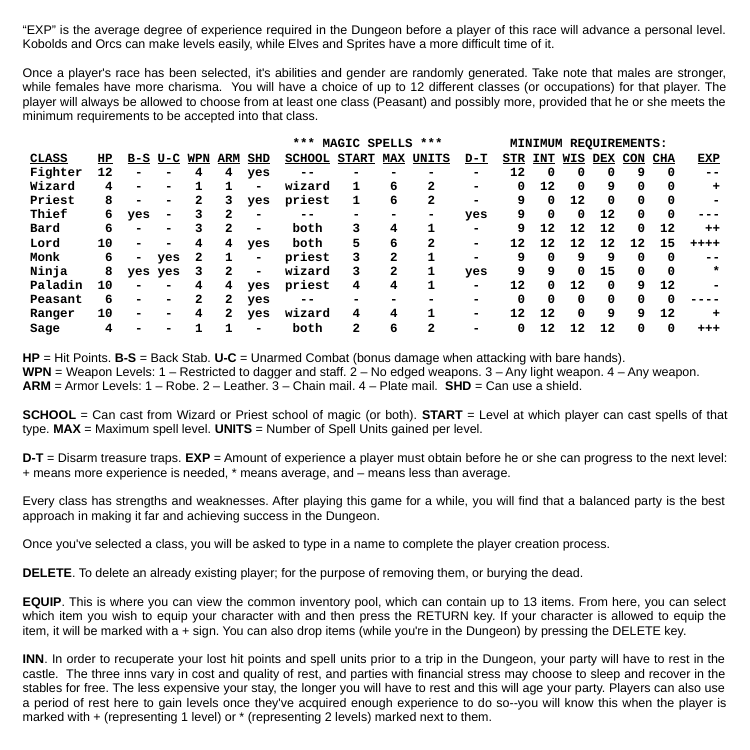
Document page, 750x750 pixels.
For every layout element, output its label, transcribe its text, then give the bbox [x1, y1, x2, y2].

text CLASS HP B-S U-C WPN ARM SHD SCHOOL START MAX UNITS D-T STR INT WIS DEX CON CHA EXP [22, 152, 727, 166]
text Ranger 10 - - 4 2 yes wizard 4 4 1 - 12 12 0 9 9 12 + [22, 307, 727, 322]
text D-T = Disarm treasure traps. EXP = Amount of experience a player must obtain before he or she can progress to the next level: + means more experience is needed, * means average, and – means less than average. [22, 451, 727, 479]
text INN. In order to recuperate your lost hit points and spell units prior to a trip in the Dungeon, your party will have to rest in the castle. The three inns vary in cost and quality of rest, and parties with financial stress may choose to sleep and recover in the stables for free. The less expensive your stay, the longer you will have to rest and this will age your party. Players can also use a period of rest here to gain levels once they've acquired enough experience to do so--you will know this when the player is marked with + (representing 1 level) or * (representing 2 levels) marked next to them. [22, 652, 727, 724]
text Sage 4 - - 1 1 - both 2 6 2 - 0 12 12 12 0 0 +++ [22, 322, 727, 336]
text Thief 6 yes - 3 2 - -- - - - yes 9 0 0 12 0 0 --- [22, 208, 727, 222]
text “EXP” is the average degree of experience required in the Dungeon before a player of this race will advance a personal level. Kobolds and Orcs can make levels easily, while Elves and Sprites have a more difficult time of it. [22, 22, 727, 51]
text Fighter 12 - - 4 4 yes -- - - - - 12 0 0 0 9 0 -- [22, 166, 727, 180]
text *** MAGIC SPELLS *** MINIMUM REQUIREMENTS: [22, 137, 727, 152]
text EQUIP. This is where you can view the common inventory pool, which can contain up to 13 items. From here, you can select which item you wish to equip your character with and then press the RETURN key. If your character is allowed to equip the item, it will be marked with a + sign. You can also drop items (while you're in the Dungeon) by pressing the DELETE key. [22, 594, 727, 638]
text Every class has strengths and weaknesses. After playing this game for a while, you will find that a balanced party is the best approach in making it far and achieving success in the Dungeon. [22, 494, 727, 523]
text WPN = Weapon Levels: 1 – Restricted to dagger and staff. 2 – No edged weapons. 3 – Any light weapon. 4 – Any weapon. [22, 364, 727, 379]
text Bard 6 - - 3 2 - both 3 4 1 - 9 12 12 12 0 12 ++ [22, 222, 727, 237]
text SCHOOL = Can cast from Wizard or Priest school of magic (or both). START = Level at which player can cast spells of that type. MAX = Maximum spell level. UNITS = Number of Spell Units gained per level. [22, 408, 727, 436]
text Once you've selected a class, you will be asked to type in a name to complete the player creation process. [22, 537, 727, 551]
text Wizard 4 - - 1 1 - wizard 1 6 2 - 0 12 0 9 0 0 + [22, 180, 727, 194]
text Peasant 6 - - 2 2 yes -- - - - - 0 0 0 0 0 0 ---- [22, 293, 727, 307]
text Monk 6 - yes 2 1 - priest 3 2 1 - 9 0 9 9 0 0 -- [22, 251, 727, 265]
text Paladin 10 - - 4 4 yes priest 4 4 1 - 12 0 12 0 9 12 - [22, 279, 727, 293]
text Lord 10 - - 4 4 yes both 5 6 2 - 12 12 12 12 12 15 ++++ [22, 237, 727, 251]
text Ninja 8 yes yes 3 2 - wizard 3 2 1 yes 9 9 0 15 0 0 * [22, 265, 727, 279]
text HP = Hit Points. B-S = Back Stab. U-C = Unarmed Combat (bonus damage when attacking with bare hands). [22, 350, 727, 364]
text ARM = Armor Levels: 1 – Robe. 2 – Leather. 3 – Chain mail. 4 – Plate mail. SHD = Can use a shield. [22, 379, 727, 393]
text Once a player's race has been selected, it's abilities and gender are randomly generated. Take note that males are stronger, while females have more charisma. You will have a choice of up to 12 different classes (or occupations) for that player. The player will always be allowed to choose from at least one class (Peasant) and possibly more, provided that he or she meets the minimum requirements to be accepted into that class. [22, 66, 727, 123]
text Priest 8 - - 2 3 yes priest 1 6 2 - 9 0 12 0 0 0 - [22, 194, 727, 208]
text DELETE. To delete an already existing player; for the purpose of removing them, or burying the dead. [22, 566, 727, 580]
